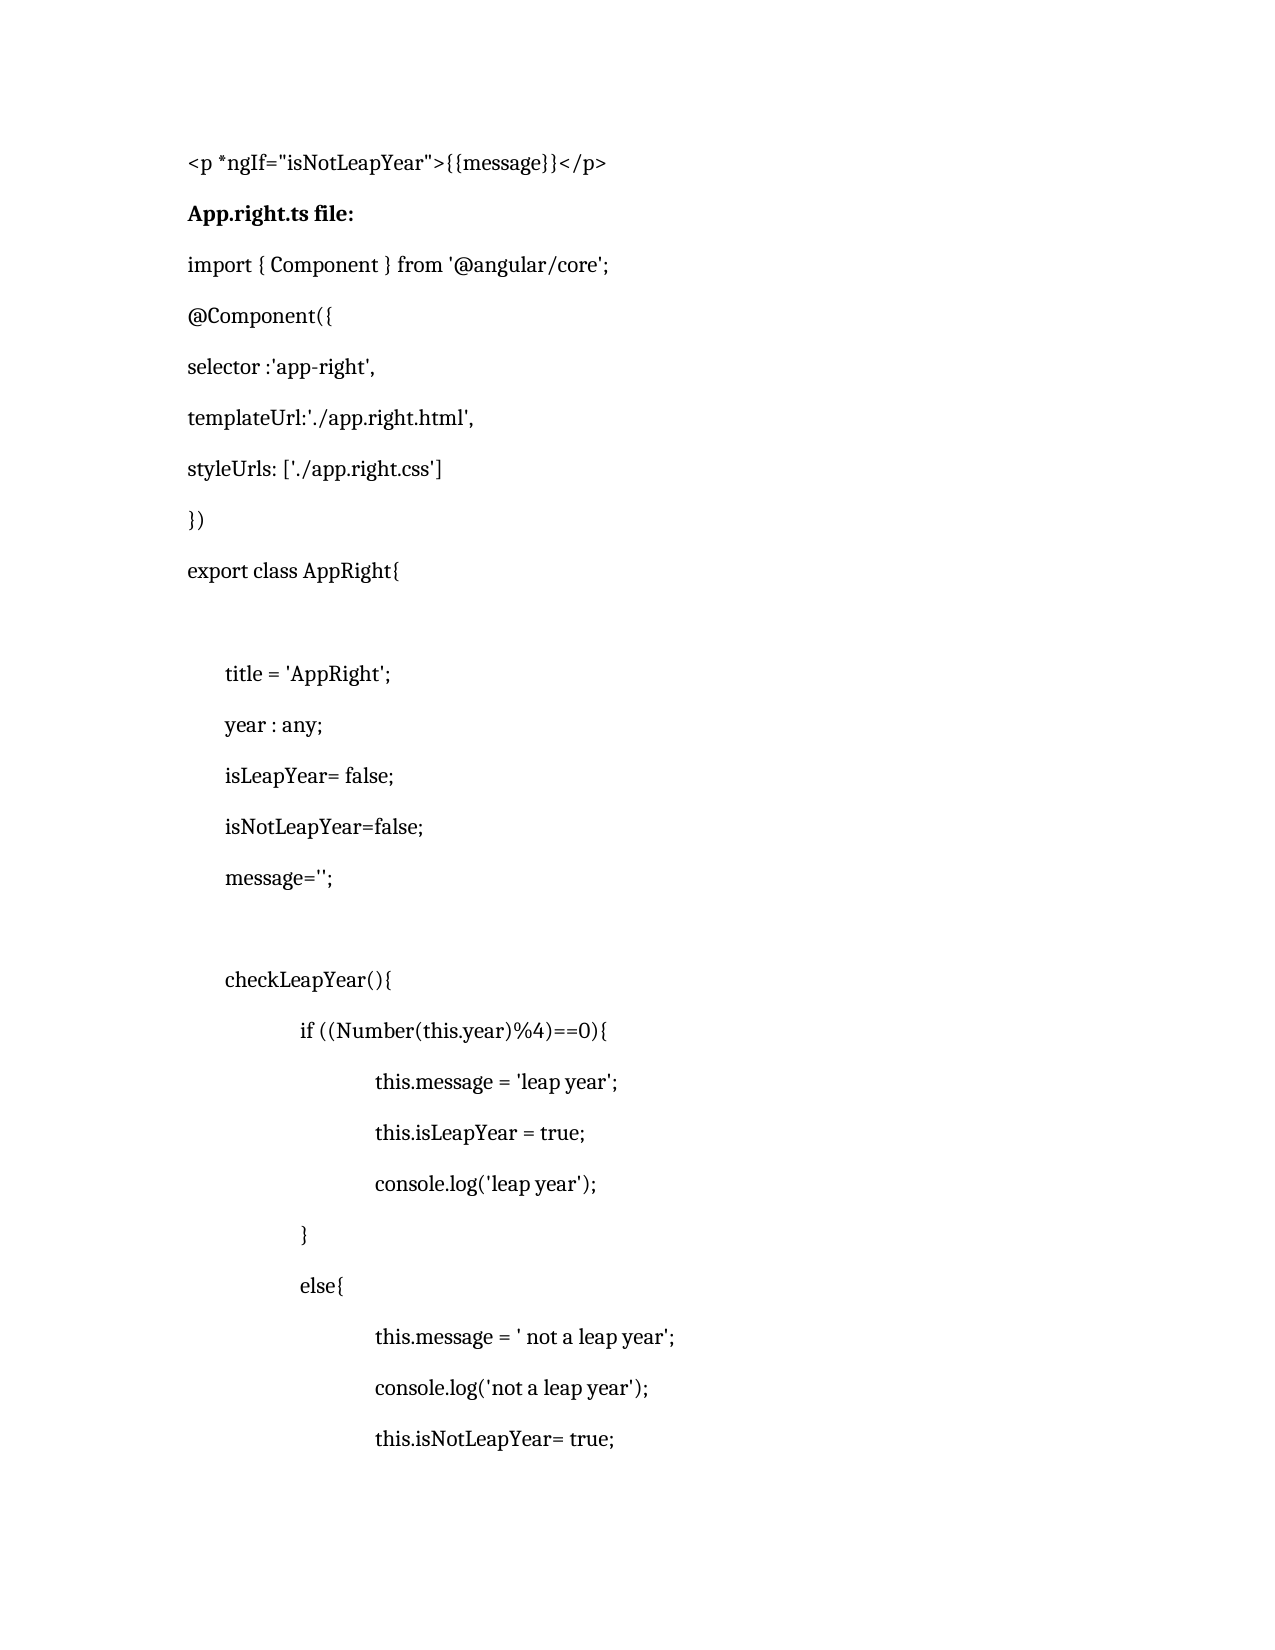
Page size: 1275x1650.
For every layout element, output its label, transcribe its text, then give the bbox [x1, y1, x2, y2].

text styleUrls: ['./app.right.css'] [150, 456, 1125, 483]
text console.log('not a leap year'); [150, 1375, 1125, 1401]
text App.right.ts file: [150, 201, 1125, 227]
text isLeapYear= false; [150, 762, 1125, 789]
text } [150, 1222, 1125, 1248]
text this.message = 'leap year'; [150, 1069, 1125, 1095]
text }) [150, 507, 1125, 534]
text message=''; [150, 864, 1125, 891]
text title = 'AppRight'; [150, 660, 1125, 687]
text isNotLeapYear=false; [150, 813, 1125, 840]
text this.isLeapYear = true; [150, 1120, 1125, 1146]
text templateUrl:'./app.right.html', [150, 405, 1125, 432]
text this.message = ' not a leap year'; [150, 1324, 1125, 1350]
text checkLeapYear(){ [150, 967, 1125, 993]
text @Component({ [150, 303, 1125, 329]
text import { Component } from '@angular/core'; [150, 252, 1125, 278]
text selector :'app-right', [150, 354, 1125, 381]
text if ((Number(this.year)%4)==0){ [150, 1018, 1125, 1044]
text <p *ngIf="isNotLeapYear">{{message}}</p> [150, 150, 1125, 176]
text else{ [150, 1273, 1125, 1299]
text export class AppRight{ [150, 558, 1125, 585]
text console.log('leap year'); [150, 1171, 1125, 1197]
text year : any; [150, 711, 1125, 738]
text this.isNotLeapYear= true; [150, 1426, 1125, 1452]
